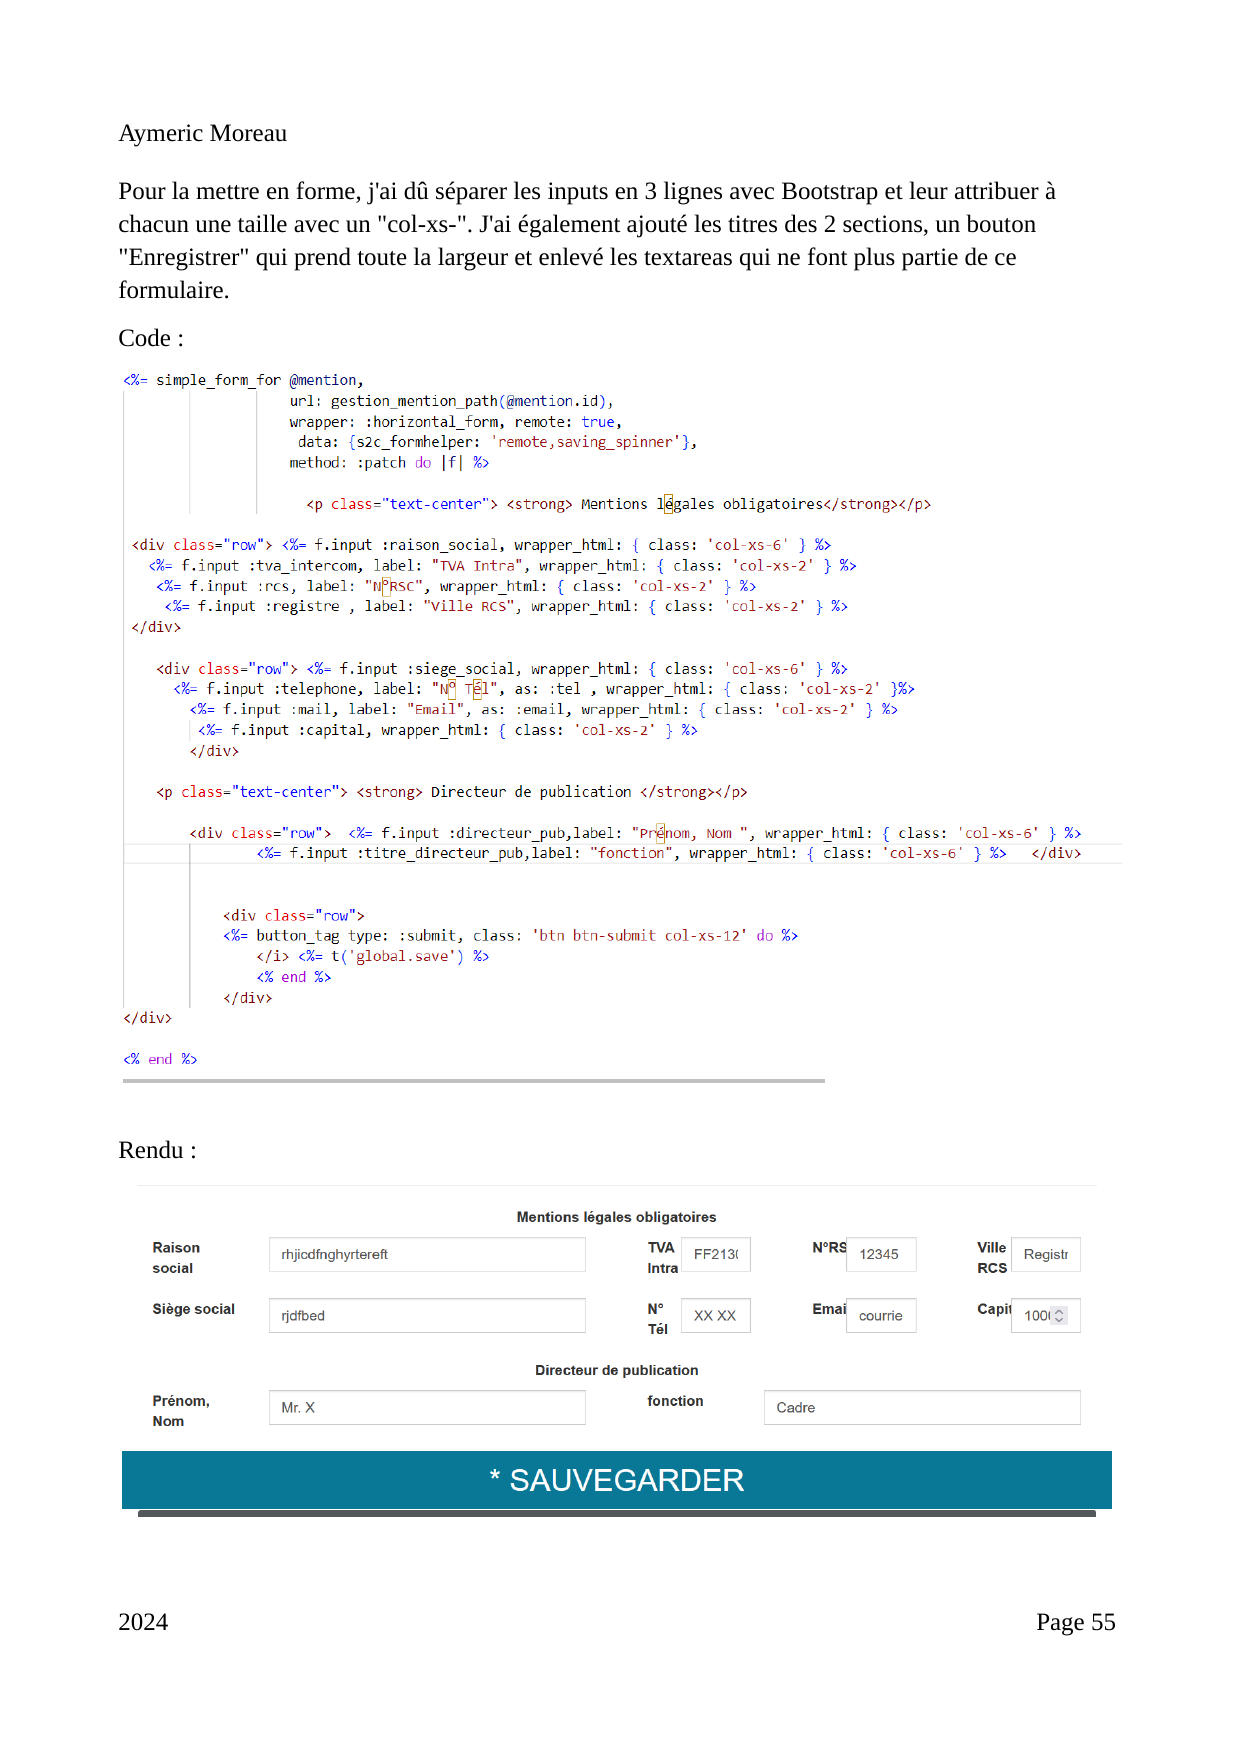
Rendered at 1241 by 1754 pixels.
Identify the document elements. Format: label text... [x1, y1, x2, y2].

picture [118, 1182, 1123, 1517]
text Rendu : [118, 1135, 1122, 1163]
text Code : [118, 323, 1122, 352]
text Pour la mettre en forme, j'ai dû séparer les inputs en 3 lignes avec Bootstrap et leur attribuer à chacun une taille avec un "col-xs-". J'ai également ajouté les titres des 2 sections, un bouton "Enregistrer" qui prend toute la largeur et enlevé les textareas qui ne font plus partie de ce formulaire. [118, 176, 1122, 304]
picture [118, 370, 1123, 1083]
